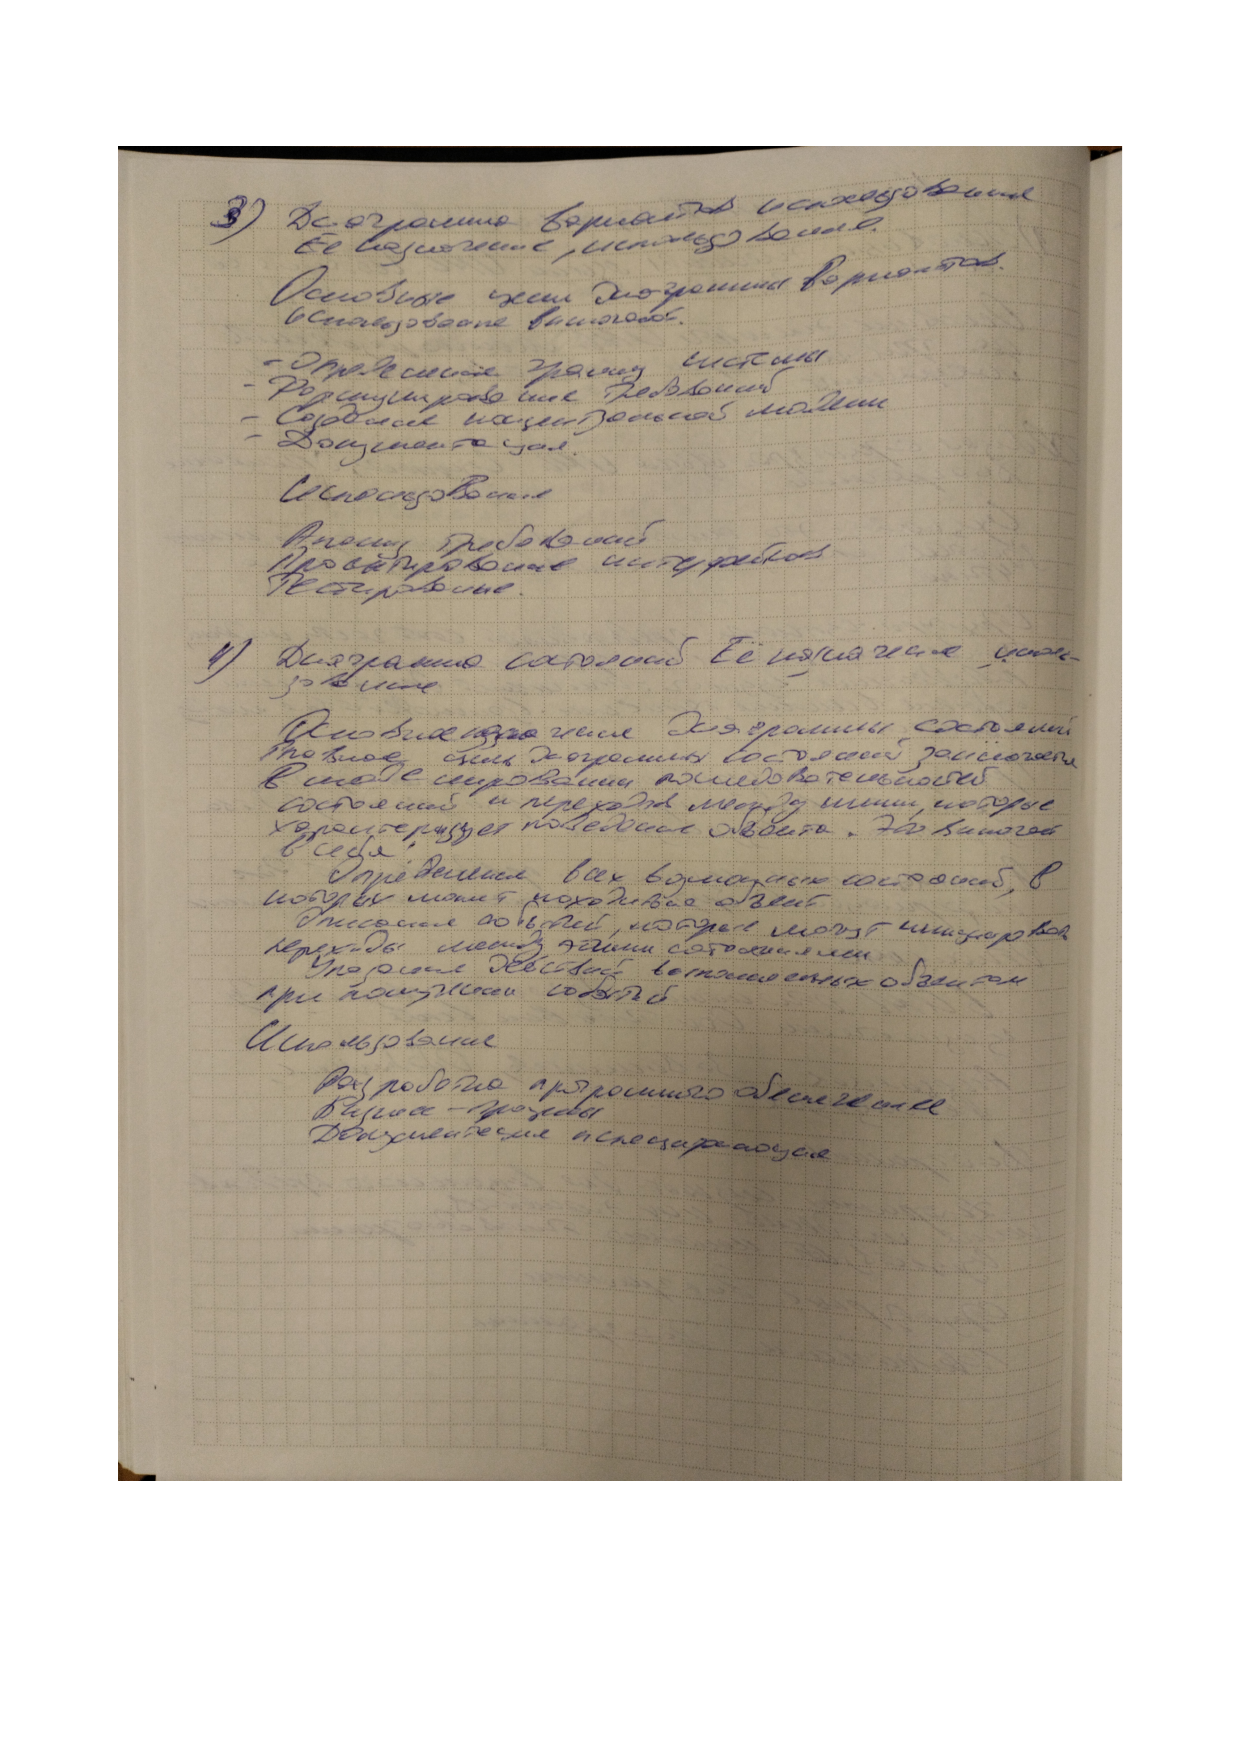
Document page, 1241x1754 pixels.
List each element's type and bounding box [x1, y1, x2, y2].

picture [118, 146, 1123, 1481]
